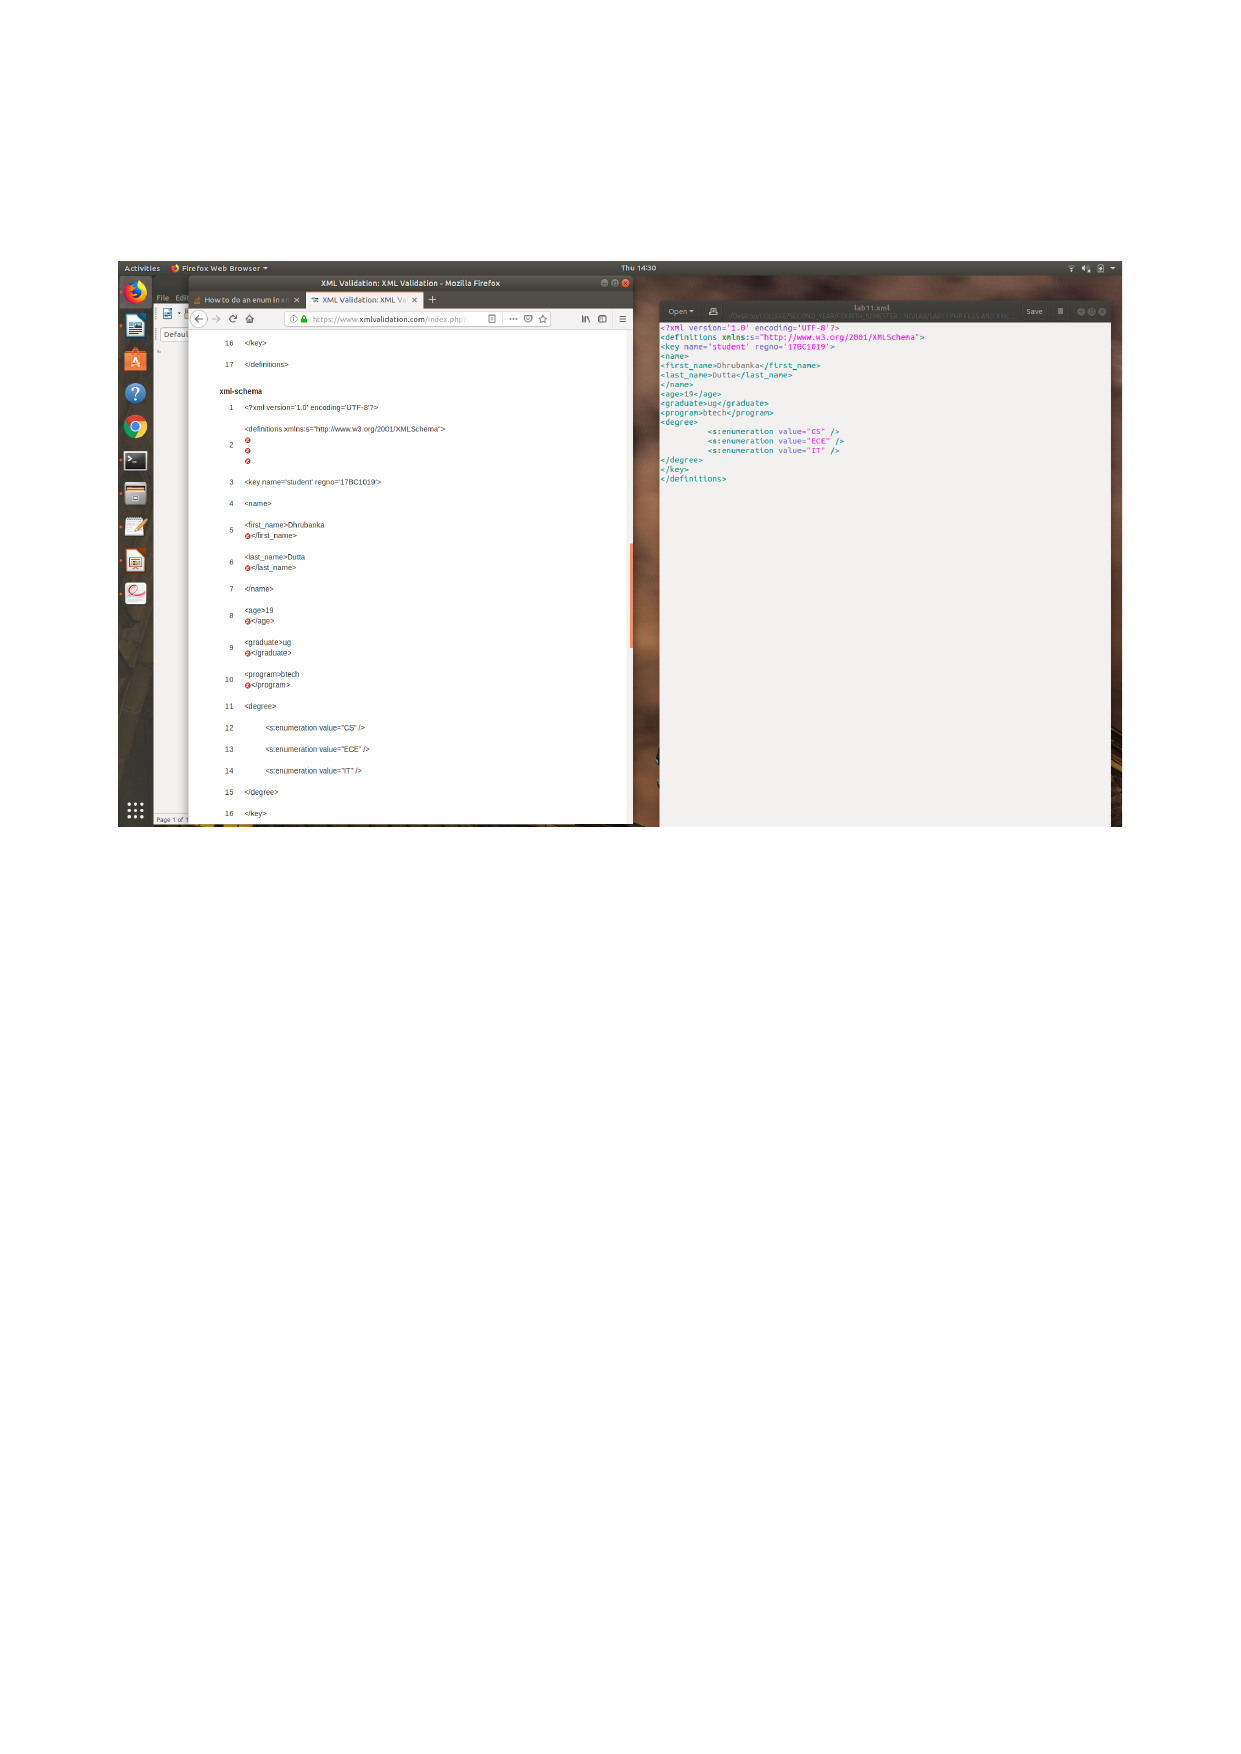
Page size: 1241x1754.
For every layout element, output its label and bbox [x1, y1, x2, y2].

picture [118, 261, 1123, 827]
